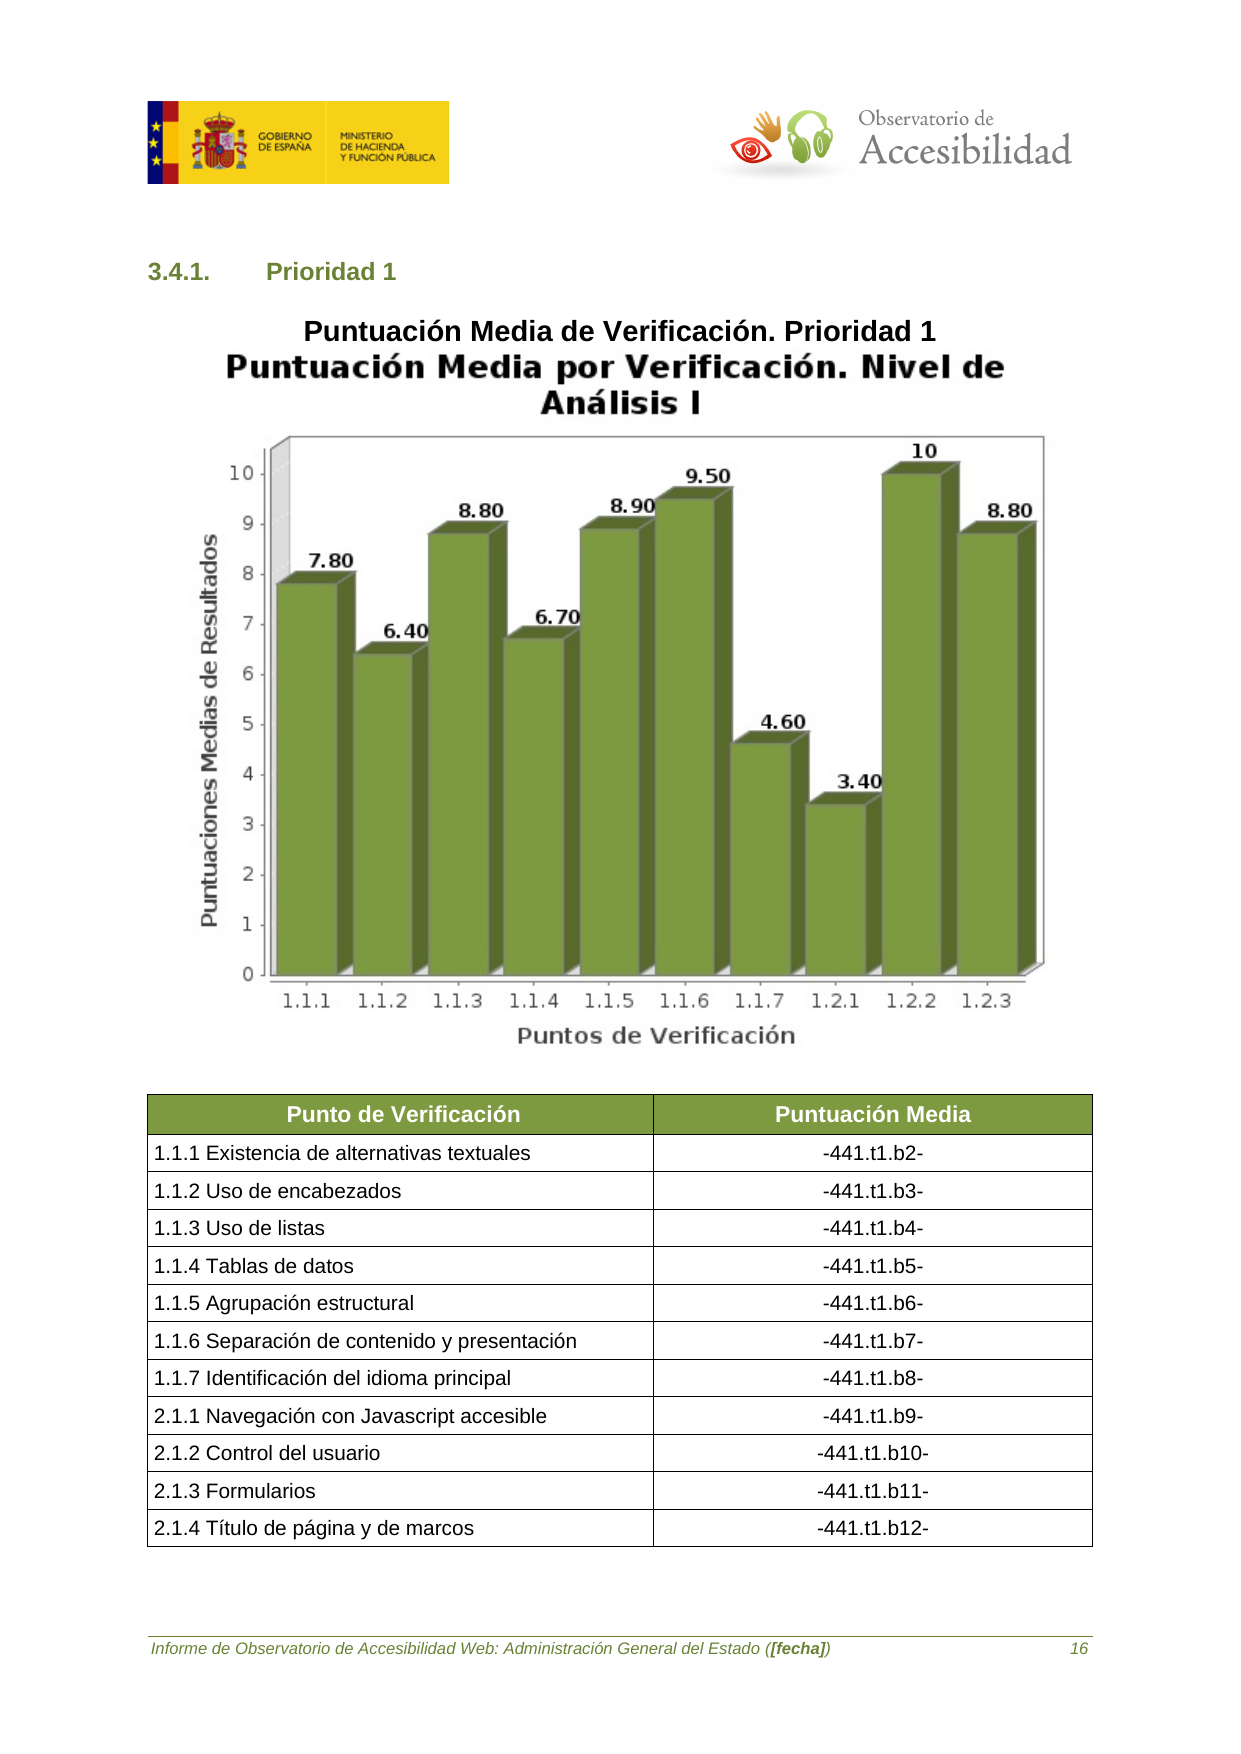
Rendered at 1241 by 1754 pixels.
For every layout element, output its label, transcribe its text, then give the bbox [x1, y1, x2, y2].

table_cell -441.t1.b9- [654, 1397, 1092, 1434]
table_cell 1.1.7 Identificación del idioma principal [148, 1360, 653, 1396]
table_cell -441.t1.b4- [654, 1210, 1092, 1246]
table_cell 2.1.1 Navegación con Javascript accesible [148, 1397, 653, 1434]
table_header Punto de Verificación [148, 1095, 653, 1134]
picture [147, 101, 450, 184]
table_cell 1.1.2 Uso de encabezados [148, 1172, 653, 1209]
table_cell 2.1.2 Control del usuario [148, 1435, 653, 1471]
picture [710, 101, 1086, 184]
picture [178, 347, 1062, 1058]
table_cell 1.1.5 Agrupación estructural [148, 1285, 653, 1321]
subtitle Prioridad 1 [148, 257, 1092, 286]
table_cell 2.1.4 Título de página y de marcos [148, 1510, 653, 1546]
table_cell -441.t1.b2- [654, 1135, 1092, 1171]
table_cell 2.1.3 Formularios [148, 1472, 653, 1509]
table_cell -441.t1.b12- [654, 1510, 1092, 1546]
table_cell -441.t1.b7- [654, 1322, 1092, 1359]
table_cell 1.1.3 Uso de listas [148, 1210, 653, 1246]
table_cell -441.t1.b10- [654, 1435, 1092, 1471]
table_cell 1.1.1 Existencia de alternativas textuales [148, 1135, 653, 1171]
table_header Puntuación Media [654, 1095, 1092, 1134]
text Puntuación Media de Verificación. Prioridad 1 [148, 314, 1092, 347]
table_cell -441.t1.b8- [654, 1360, 1092, 1396]
table_cell -441.t1.b11- [654, 1472, 1092, 1509]
table_cell 1.1.6 Separación de contenido y presentación [148, 1322, 653, 1359]
table_cell -441.t1.b5- [654, 1247, 1092, 1284]
table_cell -441.t1.b3- [654, 1172, 1092, 1209]
table_cell -441.t1.b6- [654, 1285, 1092, 1321]
table_cell 1.1.4 Tablas de datos [148, 1247, 653, 1284]
